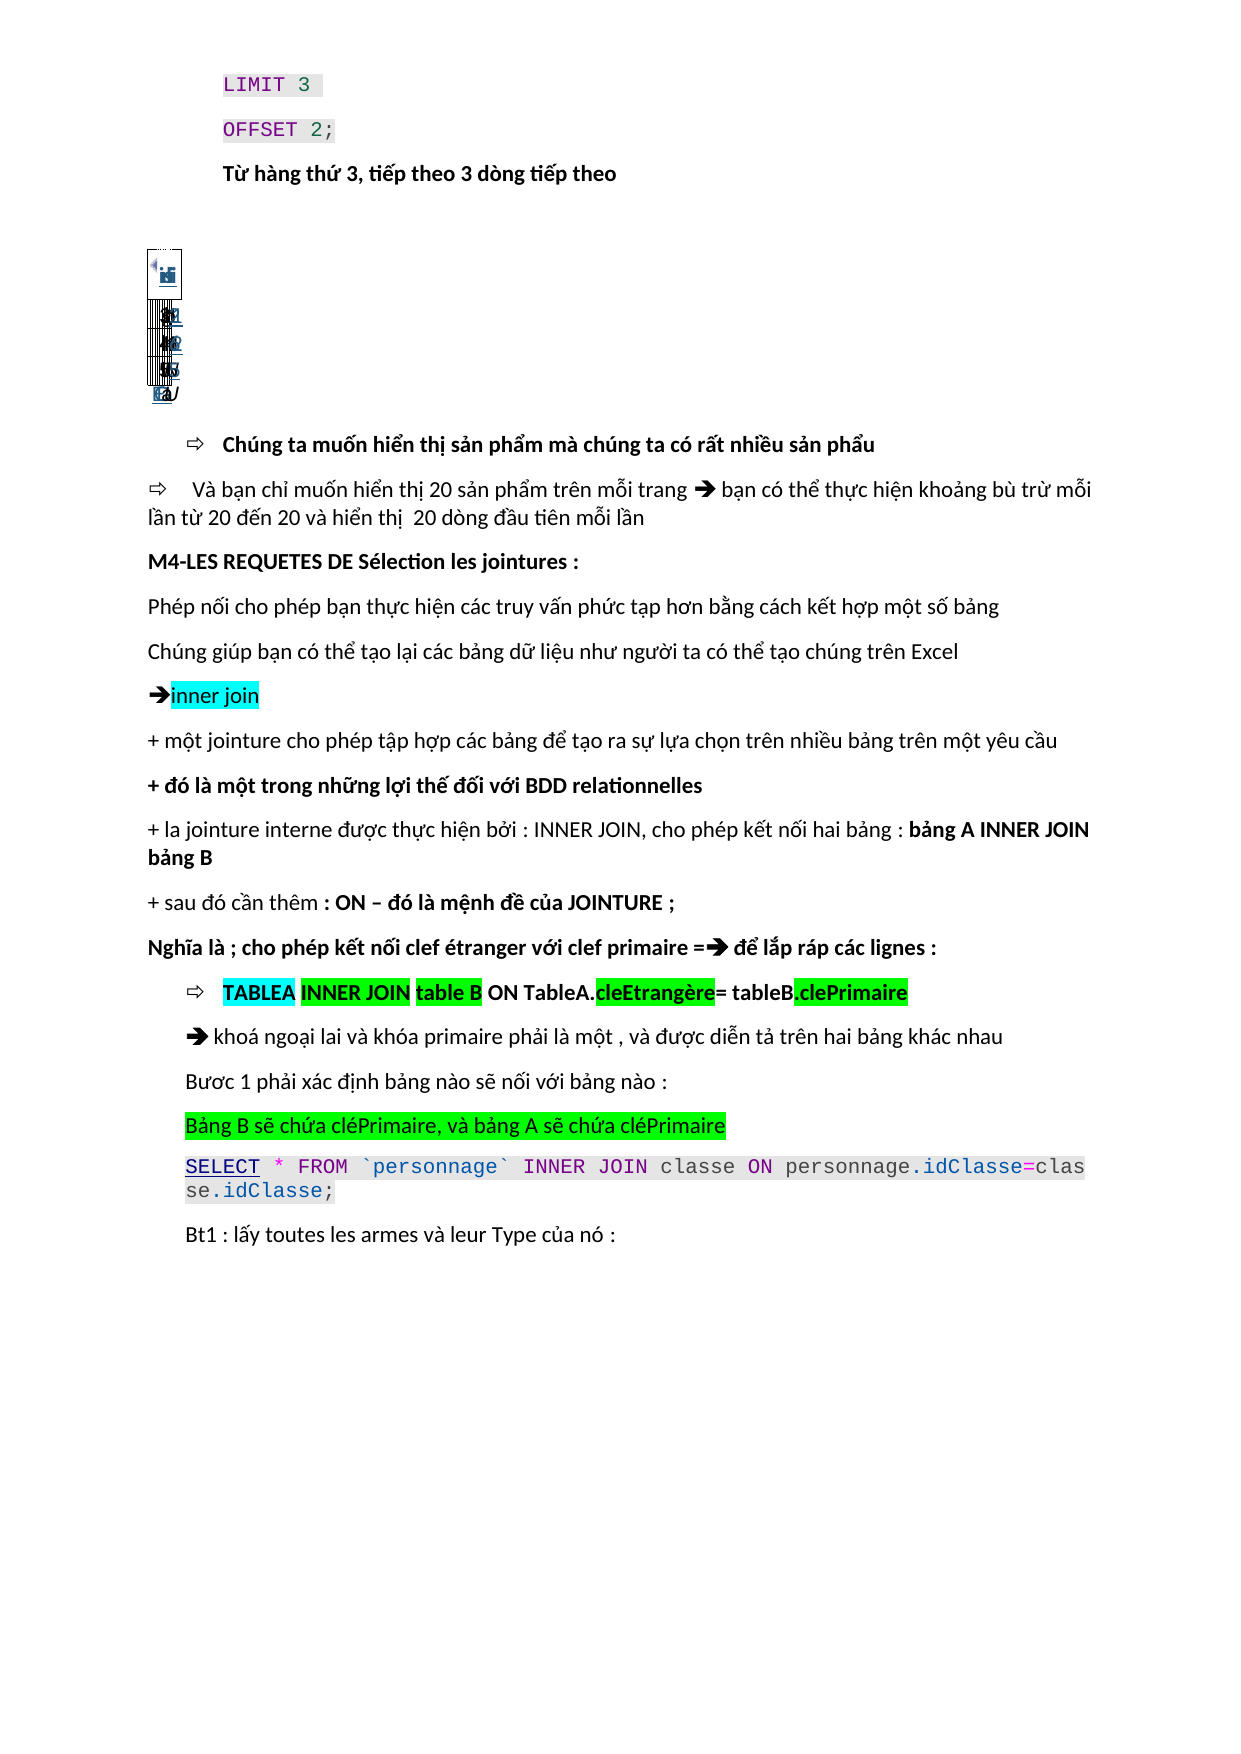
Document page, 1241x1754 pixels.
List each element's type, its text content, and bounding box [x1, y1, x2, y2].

list Từ hàng thứ 3, tiếp theo 3 dòng tiếp theo [223, 159, 1093, 187]
list LIMIT 3 [223, 74, 1093, 97]
text Bt1 : lấy toutes les armes và leur Type của nó : [185, 1220, 1093, 1248]
list Chúng ta muốn hiển thị sản phẩm mà chúng ta có rất nhiều sản phẩu [185, 430, 1093, 458]
list M4-LES REQUETES DE Sélection les jointures : [148, 547, 1093, 575]
text SELECT * FROM `personnage` INNER JOIN classe ON personnage.idClasse=classe.idClasse; [185, 1156, 1093, 1204]
text Nghĩa là ; cho phép kết nối clef étranger với clef primaire = để lắp ráp các lignes : [148, 933, 1093, 961]
text + sau đó cần thêm : ON – đó là mệnh đề của JOINTURE ; [148, 888, 1093, 916]
text  khoá ngoại lai và khóa primaire phải là một , và được diễn tả trên hai bảng khác nhau [185, 1022, 1093, 1050]
text + la jointure interne được thực hiện bởi : INNER JOIN, cho phép kết nối hai bảng : bảng A INNER JOIN bảng B [148, 816, 1093, 872]
list Chúng giúp bạn có thể tạo lại các bảng dữ liệu như người ta có thể tạo chúng trên Excel [148, 637, 1093, 665]
table_header [148, 250, 157, 299]
table_header [172, 250, 181, 299]
list Và bạn chỉ muốn hiển thị 20 sản phẩm trên mỗi trang  bạn có thể thực hiện khoảng bù trừ mỗi lần từ 20 đến 20 và hiển thị 20 dòng đầu tiên mỗi lần [148, 475, 1093, 531]
text Bươc 1 phải xác định bảng nào sẽ nối với bảng nào : [185, 1067, 1093, 1095]
text inner join [148, 681, 1093, 709]
list TABLEA INNER JOIN table B ON TableA.cleEtrangère= tableB.clePrimaire [185, 978, 1093, 1006]
text + một jointure cho phép tập hợp các bảng để tạo ra sự lựa chọn trên nhiều bảng trên một yêu cầu [148, 726, 1093, 754]
text + đó là một trong những lợi thế đối với BDD relationnelles [148, 771, 1093, 799]
text Bảng B sẽ chứa cléPrimaire, và bảng A sẽ chứa cléPrimaire [185, 1112, 1093, 1140]
list Phép nối cho phép bạn thực hiện các truy vấn phức tạp hơn bằng cách kết hợp một số bảng [148, 592, 1093, 620]
list OFFSET 2; [223, 114, 1093, 143]
